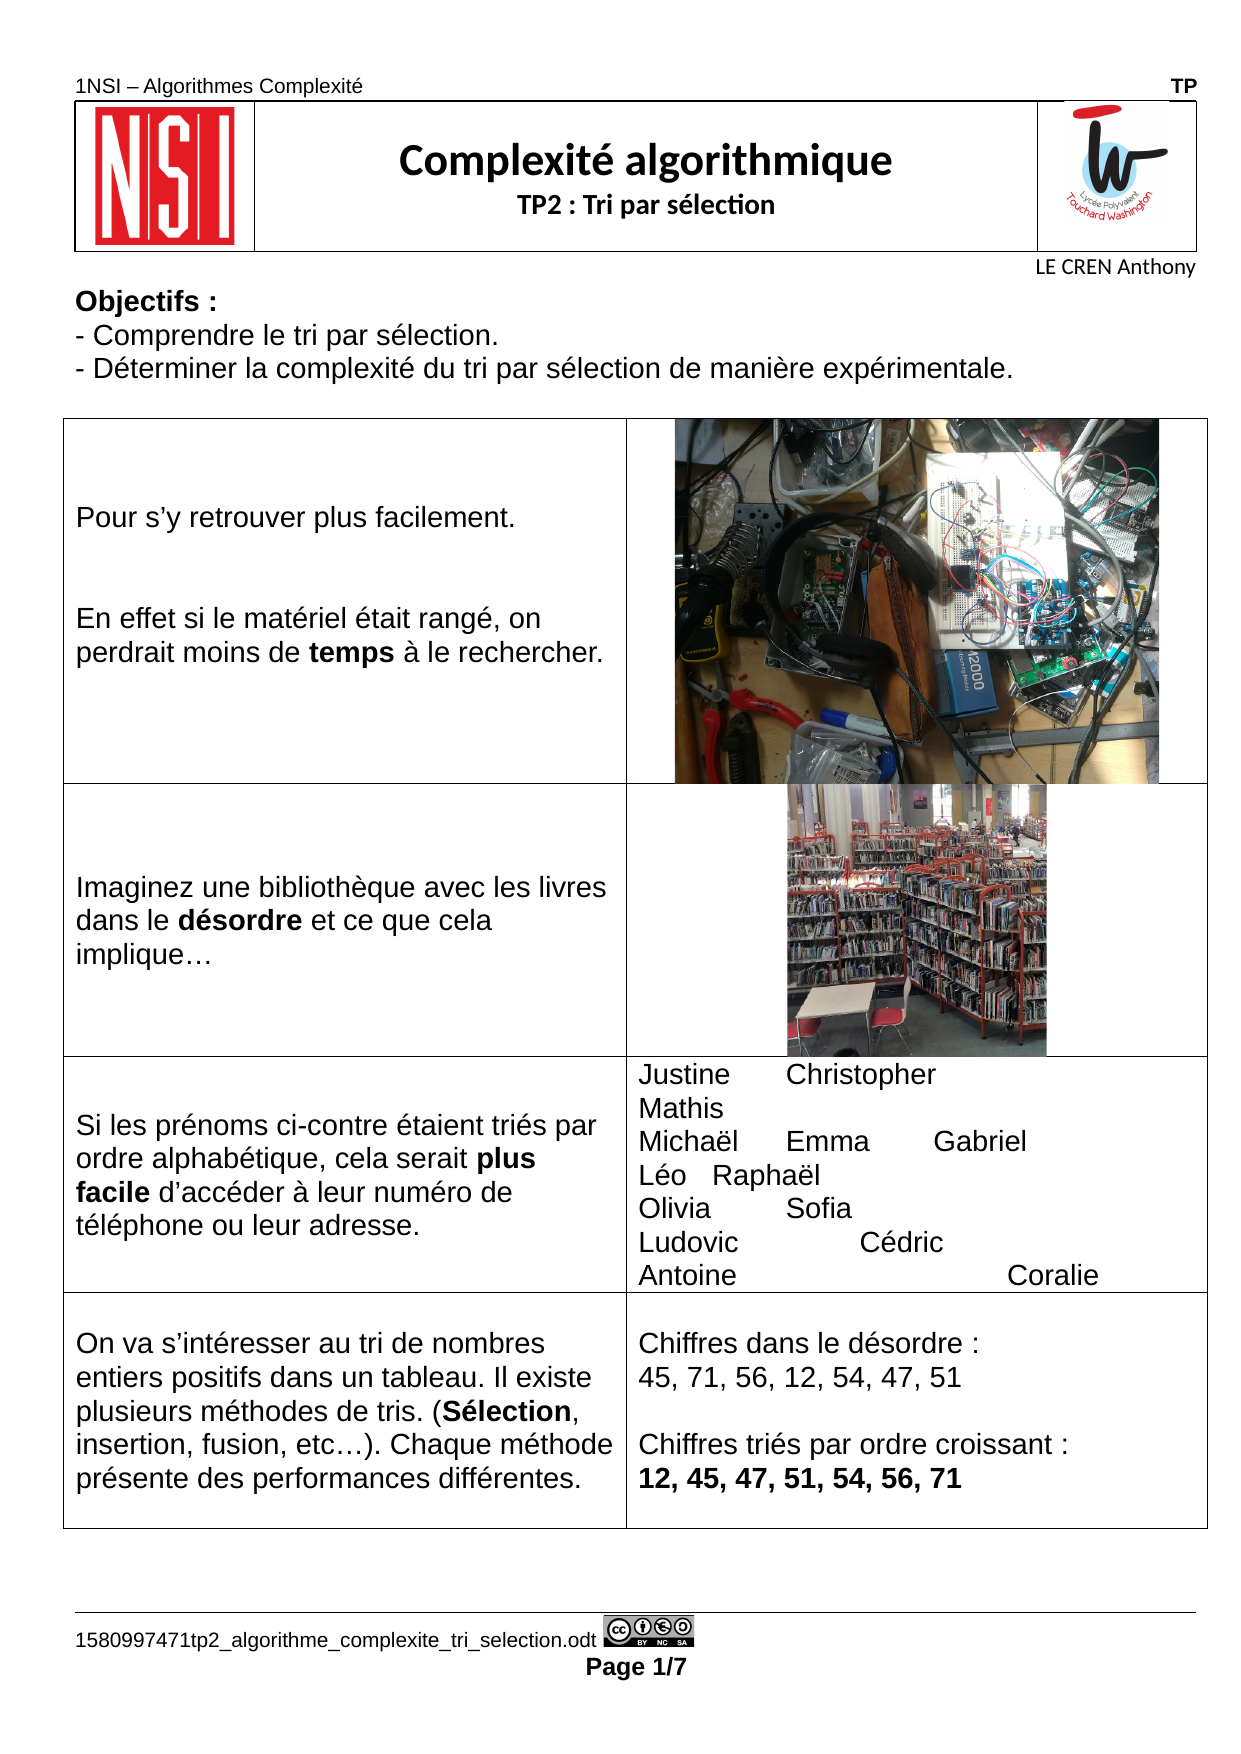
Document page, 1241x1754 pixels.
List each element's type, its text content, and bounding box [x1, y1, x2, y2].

table_header [76, 102, 254, 251]
table_header [627, 419, 674, 783]
picture [1064, 101, 1170, 223]
table_cell Imaginez une bibliothèque avec les livres dans le désordre et ce que cela implique… [64, 784, 626, 1056]
table_header Pour s’y retrouver plus facilement. En effet si le matériel était rangé, on perdrait moins de temps à le rechercher. [64, 419, 626, 783]
text LE CREN Anthony [75, 252, 1196, 280]
table_cell Chiffres dans le désordre : 45, 71, 56, 12, 54, 47, 51 Chiffres triés par ordre croissant : 12, 45, 47, 51, 54, 56, 71 [627, 1293, 1207, 1528]
text - Comprendre le tri par sélection. [75, 317, 1196, 351]
table_cell On va s’intéresser au tri de nombres entiers positifs dans un tableau. Il existe plusieurs méthodes de tris. (Sélection, insertion, fusion, etc…). Chaque méthode présente des performances différentes. [64, 1293, 626, 1528]
text Objectifs : [75, 284, 1196, 317]
table_header Complexité algorithmique TP2 : Tri par sélection [255, 102, 1037, 251]
table_cell [1047, 784, 1207, 1056]
table_cell [627, 784, 787, 1056]
picture [603, 1615, 695, 1647]
text - Déterminer la complexité du tri par sélection de manière expérimentale. [75, 351, 1196, 384]
table_header [1038, 102, 1196, 251]
table_cell Si les prénoms ci-contre étaient triés par ordre alphabétique, cela serait plus facile d’accéder à leur numéro de téléphone ou leur adresse. [64, 1057, 626, 1292]
table_header [1160, 419, 1207, 783]
table_cell Justine Christopher Mathis Michaël Emma Gabriel Léo Raphaël Olivia Sofia Ludovic Cédric Antoine Coralie [627, 1057, 1207, 1292]
